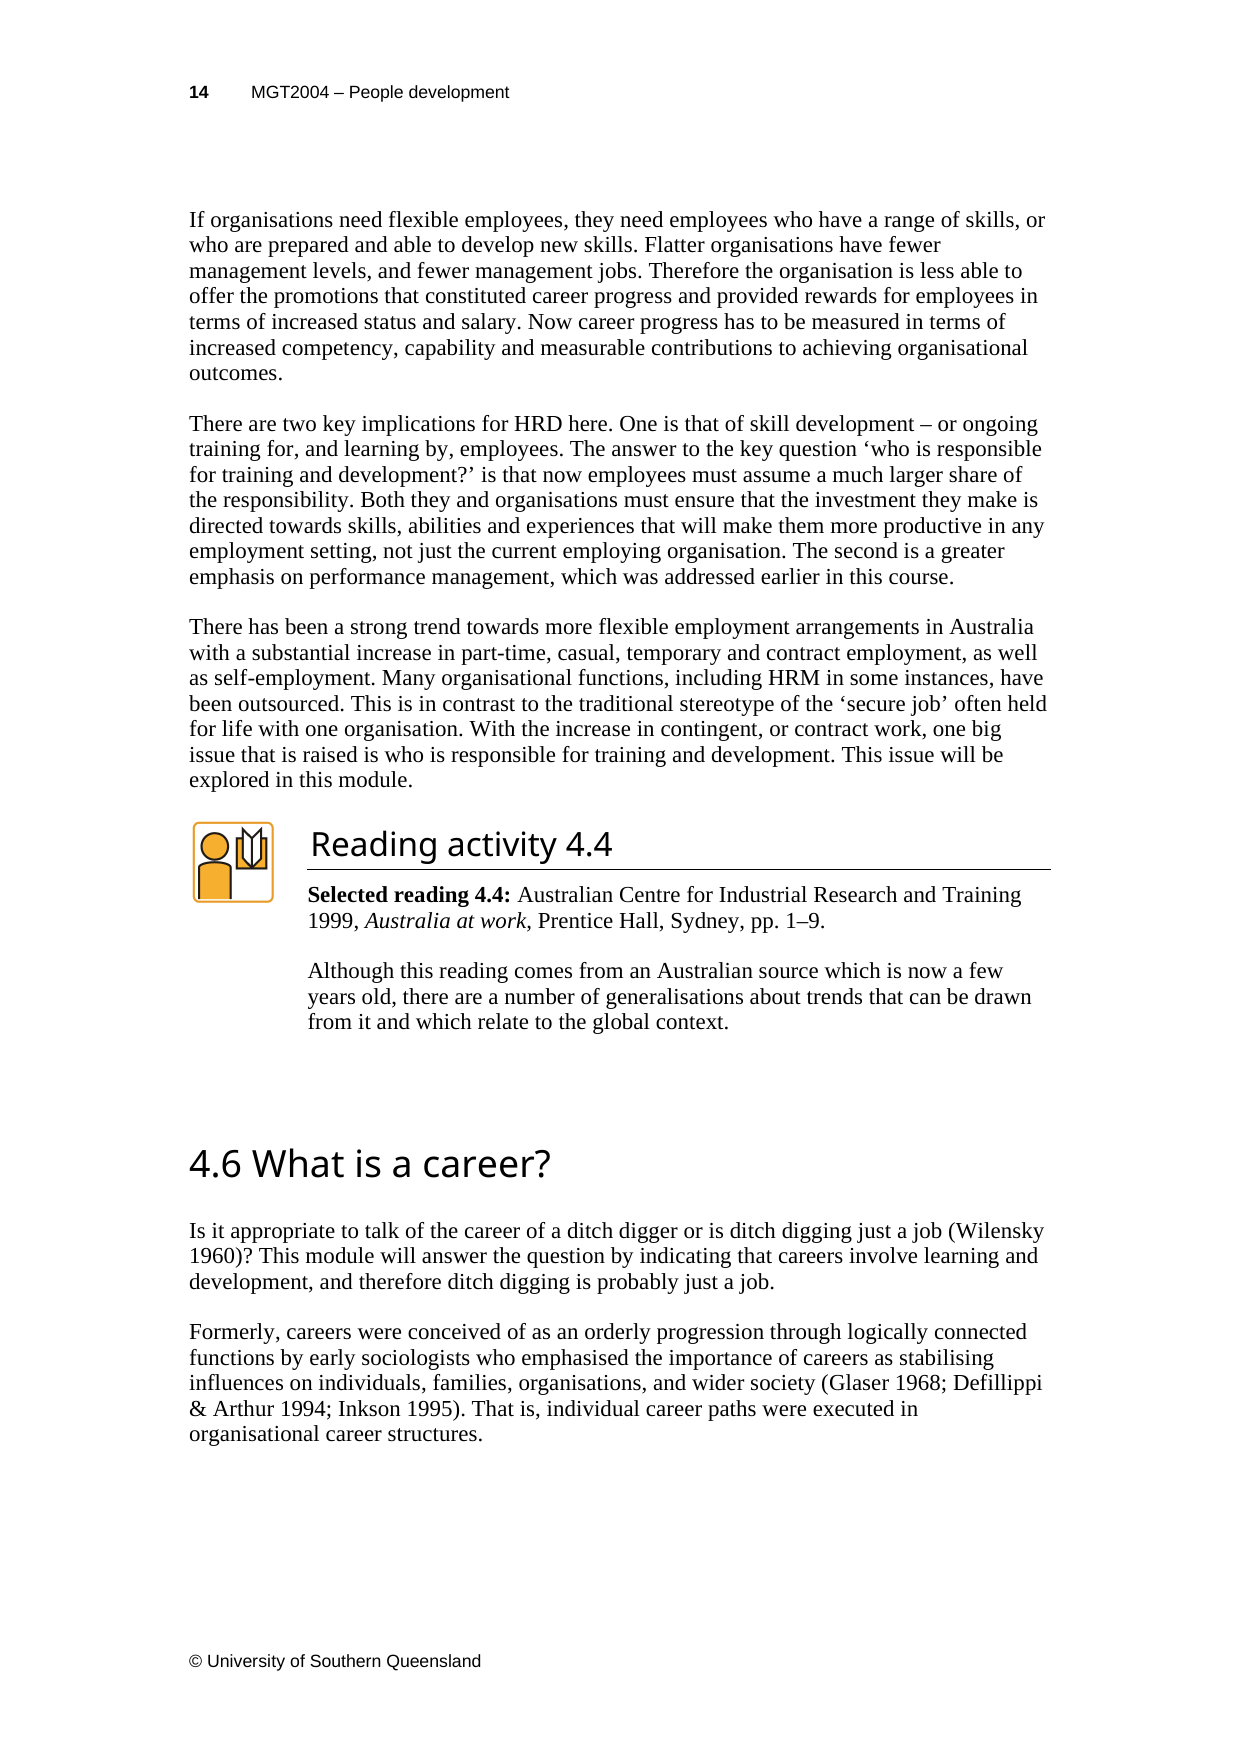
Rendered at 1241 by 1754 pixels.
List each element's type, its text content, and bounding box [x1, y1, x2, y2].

table_header Reading activity 4.4 [307, 818, 1051, 869]
text Is it appropriate to talk of the career of a ditch digger or is ditch digging just a job (Wilensky 1960)? This module will answer the question by indicating that careers involve learning and development, and therefore ditch digging is probably just a job. [189, 1218, 1051, 1294]
picture [188, 817, 278, 907]
table_header Selected reading 4.4: Australian Centre for Industrial Research and Training 1999, Australia at work, Prentice Hall, Sydney, pp. 1–9. Although this reading comes from an Australian source which is now a few years old, there are a number of generalisations about trends that can be drawn from it and which relate to the global context. [307, 870, 1051, 1035]
text There are two key implications for HRD here. One is that of skill development – or ongoing training for, and learning by, employees. The answer to the key question ‘who is responsible for training and development?’ is that now employees must assume a much larger share of the responsibility. Both they and organisations must ensure that the investment they make is directed towards skills, abilities and experiences that will make them more productive in any employment setting, not just the current employing organisation. The second is a greater emphasis on performance management, which was addressed earlier in this course. [189, 410, 1051, 589]
text Formerly, careers were conceived of as an orderly progression through logically connected functions by early sociologists who emphasised the importance of careers as stabilising influences on individuals, families, organisations, and wider society (Glaser 1968; Defillippi & Arthur 1994; Inkson 1995). That is, individual career paths were executed in organisational career structures. [189, 1319, 1051, 1447]
table_header [189, 818, 307, 1035]
text There has been a strong trend towards more flexible employment arrangements in Australia with a substantial increase in part-time, casual, temporary and contract employment, as well as self-employment. Many organisational functions, including HRM in some instances, have been outsourced. This is in contrast to the traditional stereotype of the ‘secure job’ often held for life with one organisation. With the increase in contingent, or contract work, one big issue that is raised is who is responsible for training and development. This issue will be explored in this module. [189, 614, 1051, 793]
text If organisations need flexible employees, they need employees who have a range of skills, or who are prepared and able to develop new skills. Flatter organisations have fewer management levels, and fewer management jobs. Therefore the organisation is less able to offer the promotions that constituted career progress and provided rewards for employees in terms of increased status and salary. Now career progress has to be measured in terms of increased competency, capability and measurable contributions to achieving organisational outcomes. [189, 207, 1051, 385]
subtitle What is a career? [189, 1137, 1051, 1188]
